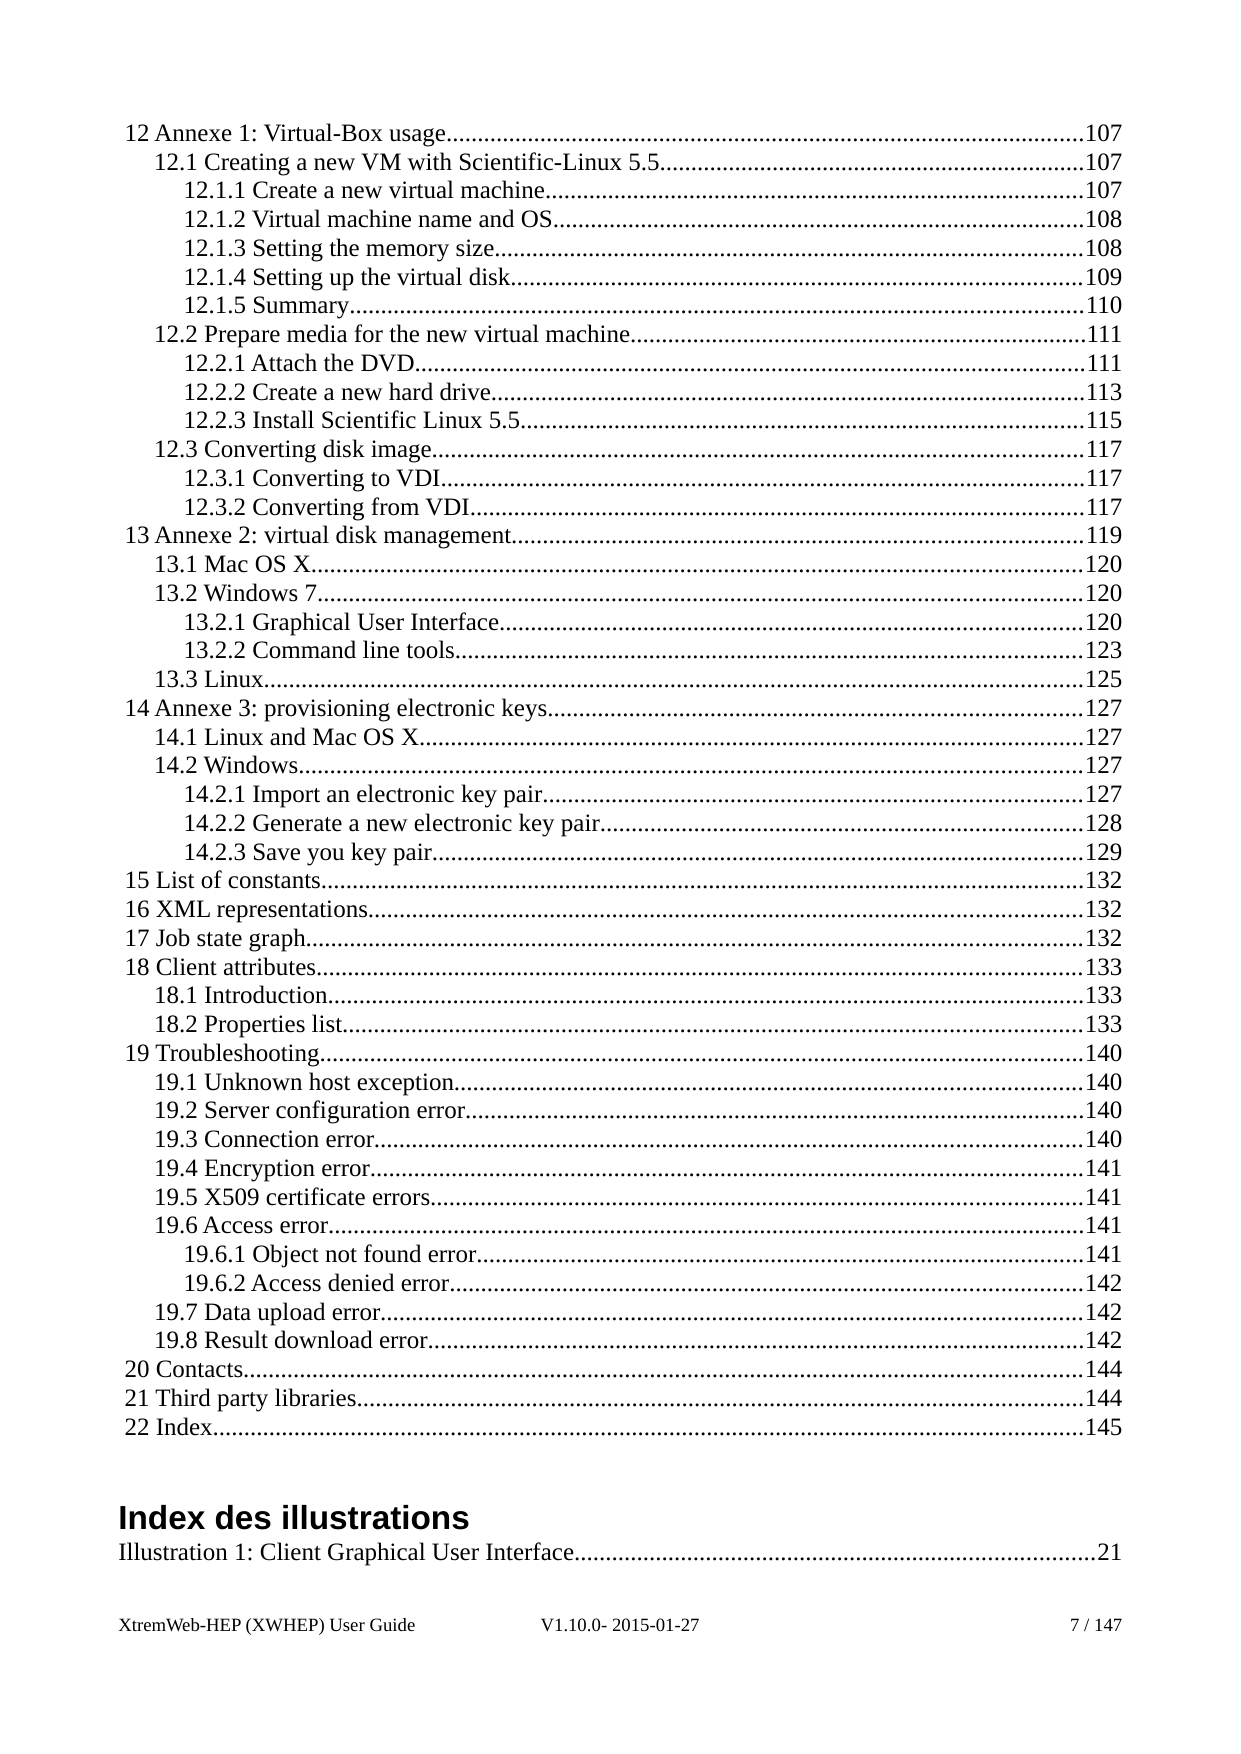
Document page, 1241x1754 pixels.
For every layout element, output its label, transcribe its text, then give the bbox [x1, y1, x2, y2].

text 19 Troubleshooting 140 [118, 1038, 1122, 1067]
text 19.4 Encryption error 141 [148, 1153, 1122, 1182]
text 14.1 Linux and Mac OS X 127 [148, 722, 1122, 751]
text 17 Job state graph 132 [118, 923, 1122, 952]
text 22 Index 145 [118, 1412, 1122, 1441]
text 12.2.1 Attach the DVD 111 [177, 348, 1122, 377]
text 13.2.2 Command line tools 123 [177, 636, 1122, 664]
text 14.2.3 Save you key pair 129 [177, 837, 1122, 866]
text 14.2.1 Import an electronic key pair 127 [177, 779, 1122, 808]
text 13 Annexe 2: virtual disk management 119 [118, 521, 1122, 549]
text 12.1.3 Setting the memory size 108 [177, 233, 1122, 262]
text 12.1.2 Virtual machine name and OS 108 [177, 204, 1122, 233]
text 19.2 Server configuration error 140 [148, 1096, 1122, 1124]
text 19.5 X509 certificate errors 141 [148, 1182, 1122, 1211]
text 13.2 Windows 7 120 [148, 578, 1122, 607]
text 12.3.2 Converting from VDI 117 [177, 492, 1122, 521]
text 18.1 Introduction 133 [148, 981, 1122, 1009]
subtitle Index des illustrations [118, 1498, 1122, 1537]
text 12.1.1 Create a new virtual machine 107 [177, 176, 1122, 204]
text 18 Client attributes 133 [118, 952, 1122, 981]
text 19.8 Result download error 142 [148, 1326, 1122, 1354]
text Illustration 1: Client Graphical User Interface 21 [118, 1537, 1122, 1565]
text 20 Contacts 144 [118, 1354, 1122, 1383]
text 12.1 Creating a new VM with Scientific-Linux 5.5 107 [148, 147, 1122, 176]
text 13.2.1 Graphical User Interface 120 [177, 607, 1122, 636]
text 14 Annexe 3: provisioning electronic keys 127 [118, 693, 1122, 722]
text 13.1 Mac OS X 120 [148, 549, 1122, 578]
text 14.2 Windows 127 [148, 751, 1122, 779]
text 12.3.1 Converting to VDI 117 [177, 463, 1122, 492]
text 19.6.1 Object not found error 141 [177, 1239, 1122, 1268]
text 19.6.2 Access denied error 142 [177, 1268, 1122, 1297]
text 13.3 Linux 125 [148, 664, 1122, 693]
text 15 List of constants 132 [118, 866, 1122, 894]
text 12.2.2 Create a new hard drive. 113 [177, 377, 1122, 406]
text 19.6 Access error 141 [148, 1211, 1122, 1239]
text 19.3 Connection error 140 [148, 1124, 1122, 1153]
text 12 Annexe 1: Virtual-Box usage 107 [118, 118, 1122, 147]
text 21 Third party libraries 144 [118, 1383, 1122, 1412]
text 18.2 Properties list 133 [148, 1009, 1122, 1038]
text 19.1 Unknown host exception 140 [148, 1067, 1122, 1096]
text 12.2 Prepare media for the new virtual machine 111 [148, 319, 1122, 348]
text 12.1.5 Summary 110 [177, 291, 1122, 319]
text 12.2.3 Install Scientific Linux 5.5 115 [177, 406, 1122, 434]
text 12.3 Converting disk image 117 [148, 434, 1122, 463]
text 19.7 Data upload error 142 [148, 1297, 1122, 1326]
text 16 XML representations 132 [118, 894, 1122, 923]
text 14.2.2 Generate a new electronic key pair 128 [177, 808, 1122, 837]
text 12.1.4 Setting up the virtual disk 109 [177, 262, 1122, 291]
